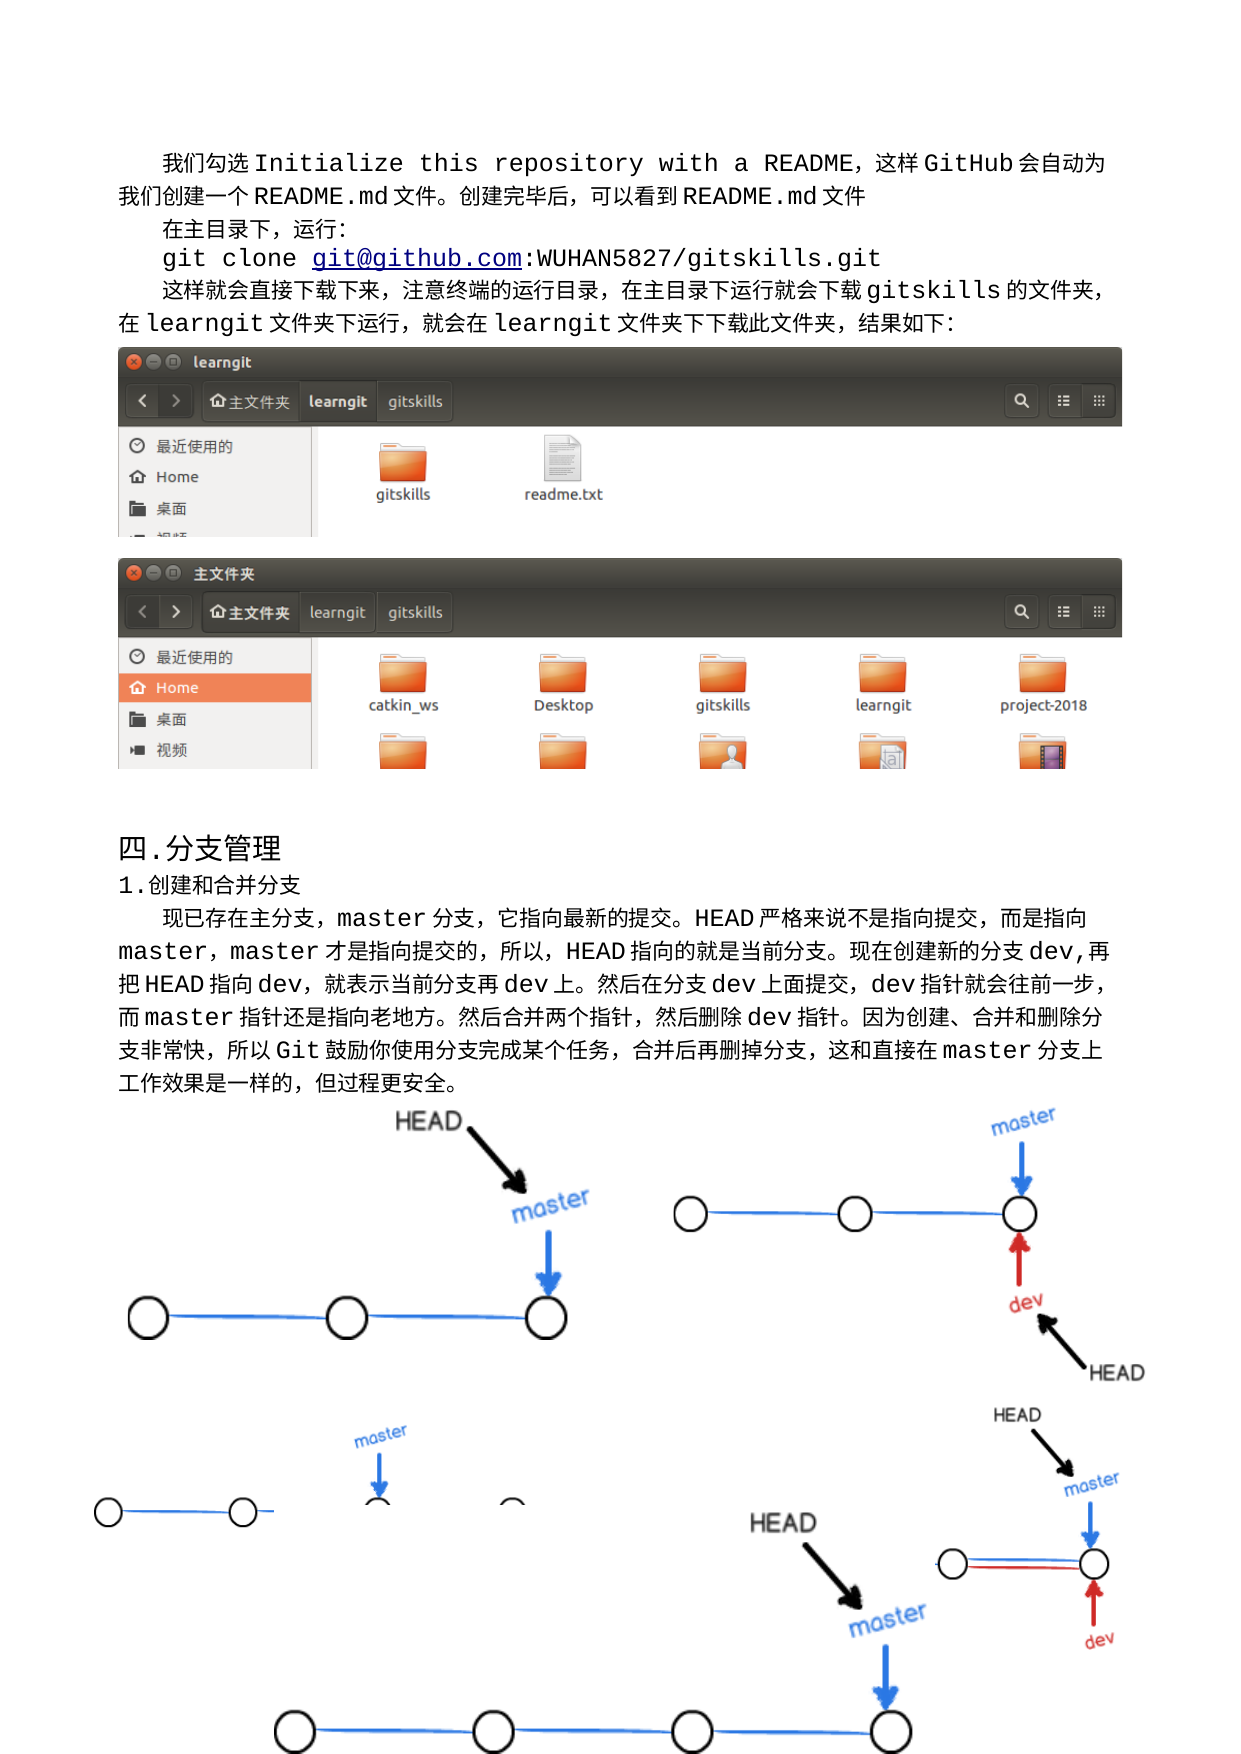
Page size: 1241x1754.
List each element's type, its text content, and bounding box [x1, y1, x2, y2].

text 在主目录下，运行： [118, 212, 1122, 245]
picture [118, 347, 1123, 537]
picture [118, 558, 1123, 769]
text 现已存在主分支，master分支，它指向最新的提交。HEAD严格来说不是指向提交，而是指向master，master才是指向提交的，所以，HEAD指向的就是当前分支。现在创建新的分支dev,再把HEAD指向dev，就表示当前分支再dev上。然后在分支dev上面提交，dev指针就会往前一步，而master指针还是指向老地方。然后合并两个指针，然后删除dev指针。因为创建、合并和删除分支非常快，所以Git鼓励你使用分支完成某个任务，合并后再删掉分支，这和直接在master分支上工作效果是一样的，但过程更安全。 [118, 901, 1122, 1097]
picture [127, 1103, 599, 1340]
picture [94, 1402, 1126, 1754]
picture [673, 1087, 1149, 1389]
text 我们勾选Initialize this repository with a README，这样GitHub会自动为我们创建一个README.md文件。创建完毕后，可以看到README.md文件 [118, 146, 1122, 212]
text git clone git@github.com:WUHAN5827/gitskills.git [118, 245, 1122, 273]
text 四.分支管理 [118, 826, 1122, 868]
text 1.创建和合并分支 [118, 868, 1122, 901]
text 这样就会直接下载下来，注意终端的运行目录，在主目录下运行就会下载gitskills的文件夹，在learngit文件夹下运行，就会在learngit文件夹下下载此文件夹，结果如下： [118, 273, 1122, 339]
